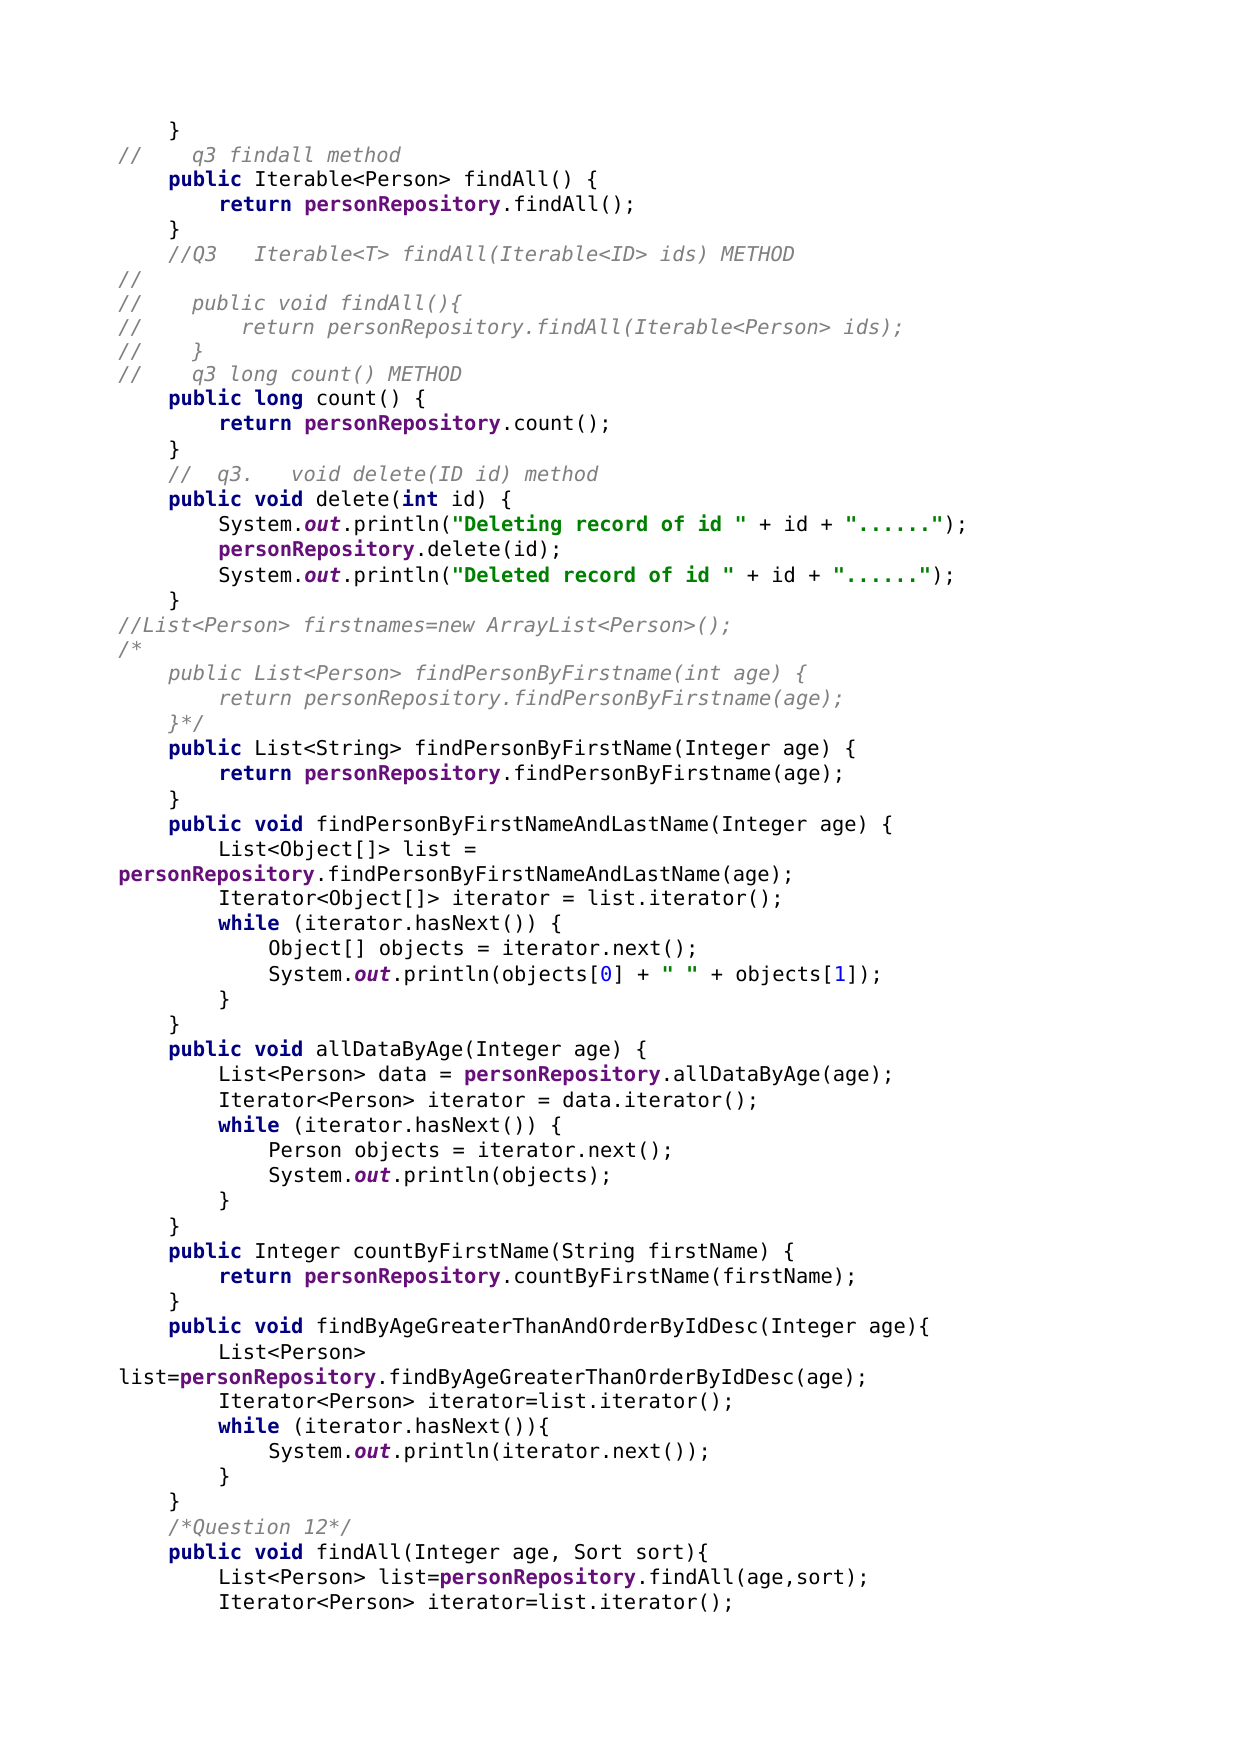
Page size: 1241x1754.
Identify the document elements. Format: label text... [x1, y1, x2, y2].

text // q3 long count() METHOD [118, 363, 1122, 387]
text return personRepository.countByFirstName(firstName); [118, 1264, 1122, 1290]
text } [118, 1214, 1122, 1239]
text Iterator<Person> iterator = data.iterator(); [118, 1088, 1122, 1113]
text public void findAll(Integer age, Sort sort){ [118, 1540, 1122, 1566]
text }*/ [118, 711, 1122, 737]
text } [118, 987, 1122, 1012]
text System.out.println(objects); [118, 1164, 1122, 1189]
text //List<Person> firstnames=new ArrayList<Person>(); [118, 613, 1122, 637]
text System.out.println(iterator.next()); [118, 1439, 1122, 1465]
text public Integer countByFirstName(String firstName) { [118, 1239, 1122, 1264]
text return personRepository.findPersonByFirstname(age); [118, 762, 1122, 787]
text return personRepository.findPersonByFirstname(age); [118, 686, 1122, 711]
text } [118, 217, 1122, 243]
text return personRepository.findAll(); [118, 192, 1122, 217]
text } [118, 118, 1122, 143]
text while (iterator.hasNext()) { [118, 1113, 1122, 1138]
text // q3. void delete(ID id) method [118, 462, 1122, 487]
text public List<Person> findPersonByFirstname(int age) { [118, 661, 1122, 686]
text while (iterator.hasNext()) { [118, 912, 1122, 937]
text Iterator<Object[]> iterator = list.iterator(); [118, 886, 1122, 912]
text } [118, 1290, 1122, 1315]
text public long count() { [118, 387, 1122, 412]
text // return personRepository.findAll(Iterable<Person> ids); [118, 315, 1122, 339]
text public void allDataByAge(Integer age) { [118, 1038, 1122, 1063]
text } [118, 588, 1122, 613]
text List<Person> data = personRepository.allDataByAge(age); [118, 1063, 1122, 1088]
text Iterator<Person> iterator=list.iterator(); [118, 1591, 1122, 1616]
text // public void findAll(){ [118, 292, 1122, 315]
text /* [118, 637, 1122, 661]
text System.out.println("Deleted record of id " + id + "......"); [118, 563, 1122, 588]
text // [118, 268, 1122, 292]
text Object[] objects = iterator.next(); [118, 937, 1122, 962]
text public List<String> findPersonByFirstName(Integer age) { [118, 737, 1122, 762]
text } [118, 787, 1122, 812]
text List<Person> list=personRepository.findByAgeGreaterThanOrderByIdDesc(age); [118, 1340, 1122, 1389]
text List<Object[]> list = personRepository.findPersonByFirstNameAndLastName(age); [118, 837, 1122, 886]
text return personRepository.count(); [118, 412, 1122, 437]
text public void findByAgeGreaterThanAndOrderByIdDesc(Integer age){ [118, 1315, 1122, 1340]
text public void delete(int id) { [118, 487, 1122, 513]
text } [118, 1189, 1122, 1214]
text Person objects = iterator.next(); [118, 1138, 1122, 1164]
text System.out.println("Deleting record of id " + id + "......"); [118, 513, 1122, 538]
text //Q3 Iterable<T> findAll(Iterable<ID> ids) METHOD [118, 243, 1122, 268]
text } [118, 1490, 1122, 1515]
text List<Person> list=personRepository.findAll(age,sort); [118, 1566, 1122, 1591]
text // q3 findall method [118, 143, 1122, 167]
text Iterator<Person> iterator=list.iterator(); [118, 1389, 1122, 1414]
text // } [118, 339, 1122, 363]
text } [118, 1465, 1122, 1490]
text while (iterator.hasNext()){ [118, 1414, 1122, 1439]
text } [118, 1012, 1122, 1038]
text personRepository.delete(id); [118, 538, 1122, 563]
text } [118, 437, 1122, 462]
text public Iterable<Person> findAll() { [118, 167, 1122, 192]
text public void findPersonByFirstNameAndLastName(Integer age) { [118, 812, 1122, 837]
text /*Question 12*/ [118, 1515, 1122, 1540]
text System.out.println(objects[0] + " " + objects[1]); [118, 962, 1122, 987]
